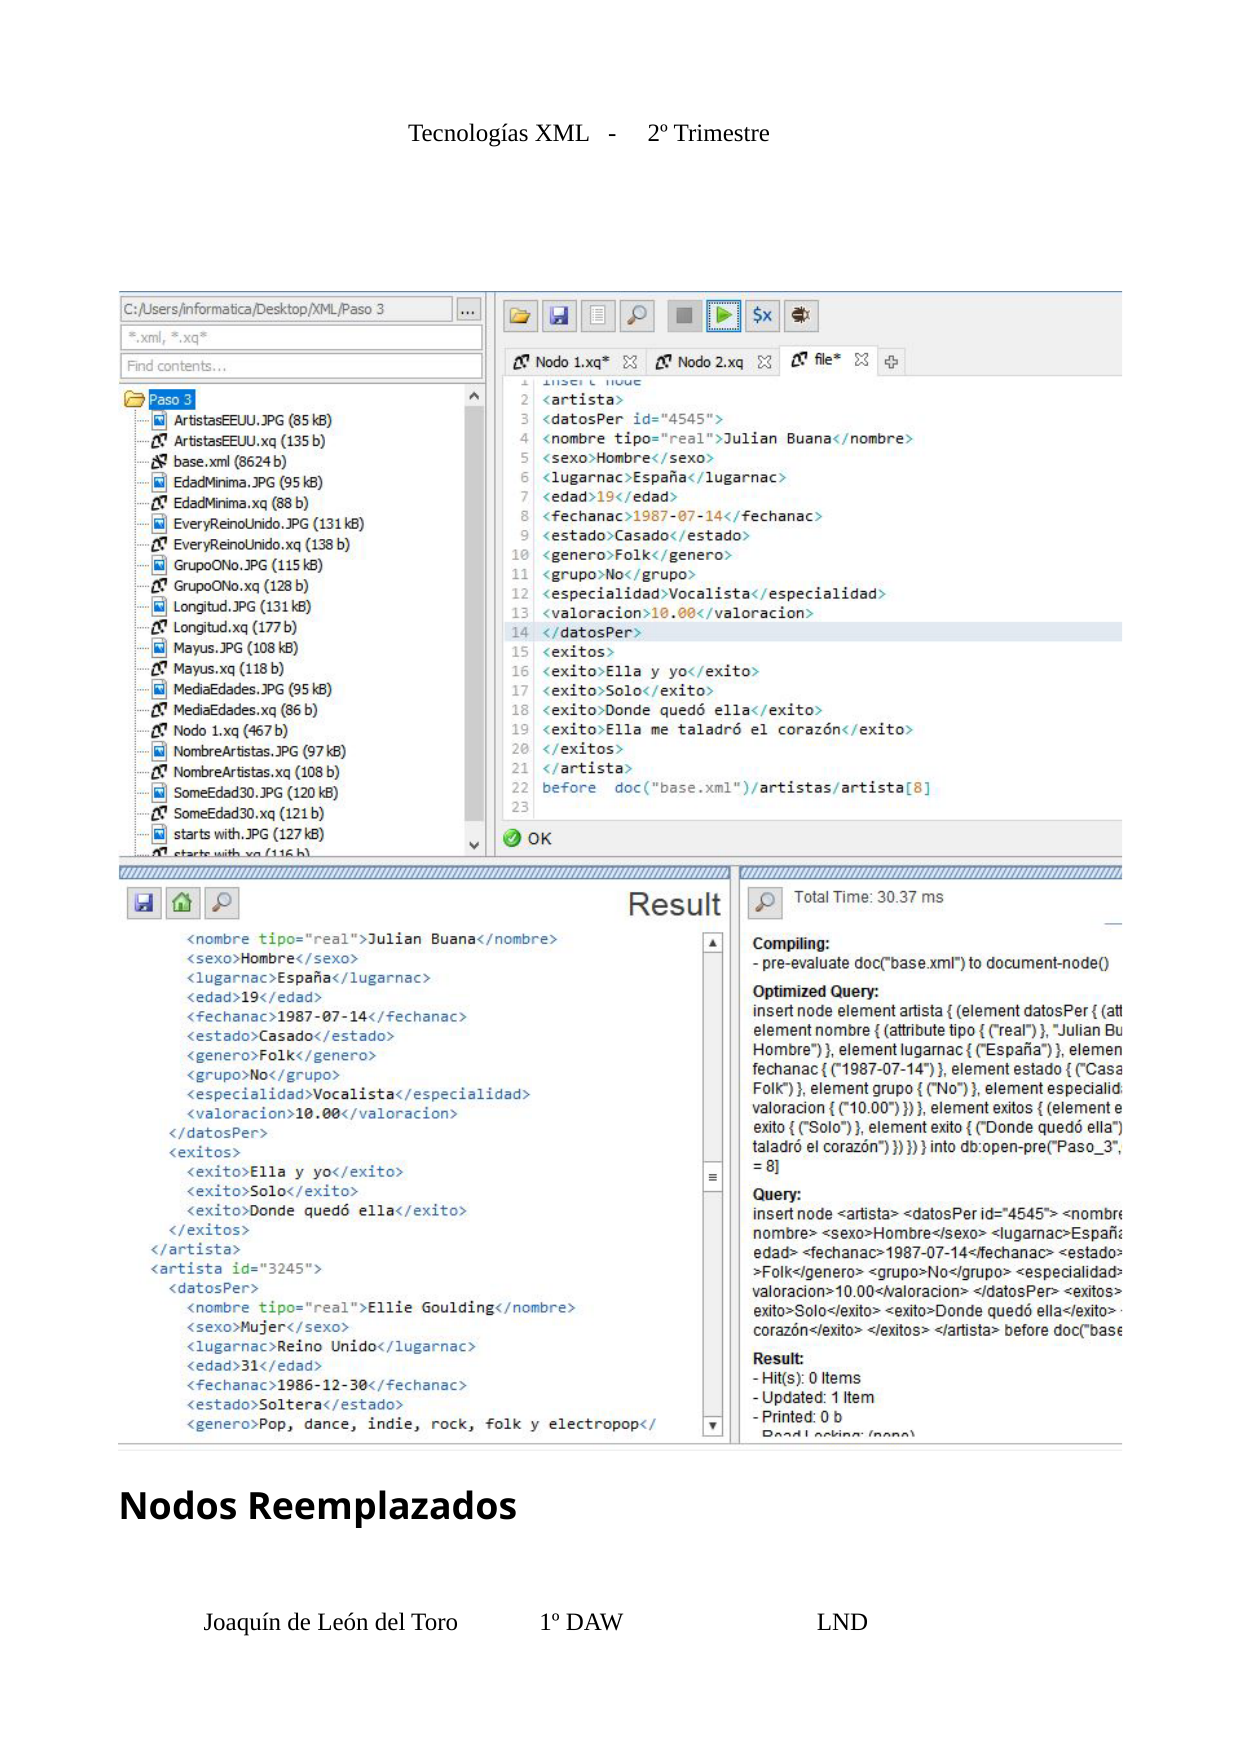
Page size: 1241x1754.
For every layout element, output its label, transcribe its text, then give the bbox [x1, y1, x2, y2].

text Nodos Reemplazados [118, 1479, 1122, 1530]
picture [118, 291, 1123, 1451]
